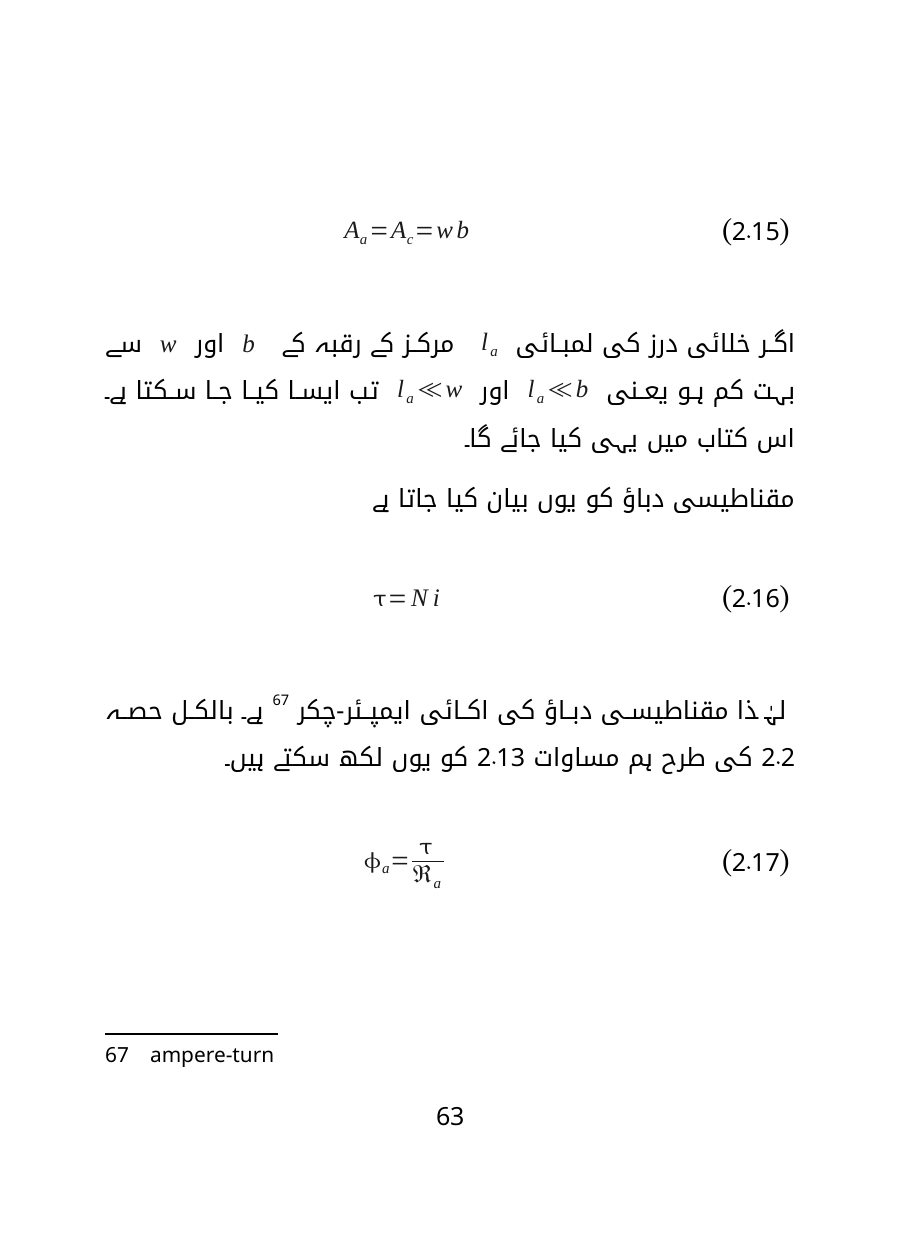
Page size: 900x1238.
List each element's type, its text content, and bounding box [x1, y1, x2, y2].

text لہٰذا مقناطیسی دباؤ کی اکائی ایمپئر-چکر ہے۔ بالکل حصہ 2.2 کی طرح ہم مساوات 2.13 کو یوں لکھ سکتے ہیں۔ [105, 687, 795, 782]
text مقناطیسی دباؤ کو یوں بیان کیا جاتا ہے [105, 475, 795, 523]
table_header [105, 829, 694, 910]
text اگر خلائی درز کی لمبائی مرکز کے رقبہ کے اورسے بہت کم ہو یعنیاورتب ایسا کیا جا سکتا ہے۔ اس کتاب میں یہی کیا جائے گا۔ [105, 321, 795, 463]
table_header [105, 203, 699, 274]
table_header [105, 569, 700, 641]
table_header (2.15) [699, 203, 795, 274]
table_header (2.17) [694, 829, 795, 910]
table_header (2.16) [700, 569, 795, 641]
text ampere-turn [105, 1040, 795, 1068]
